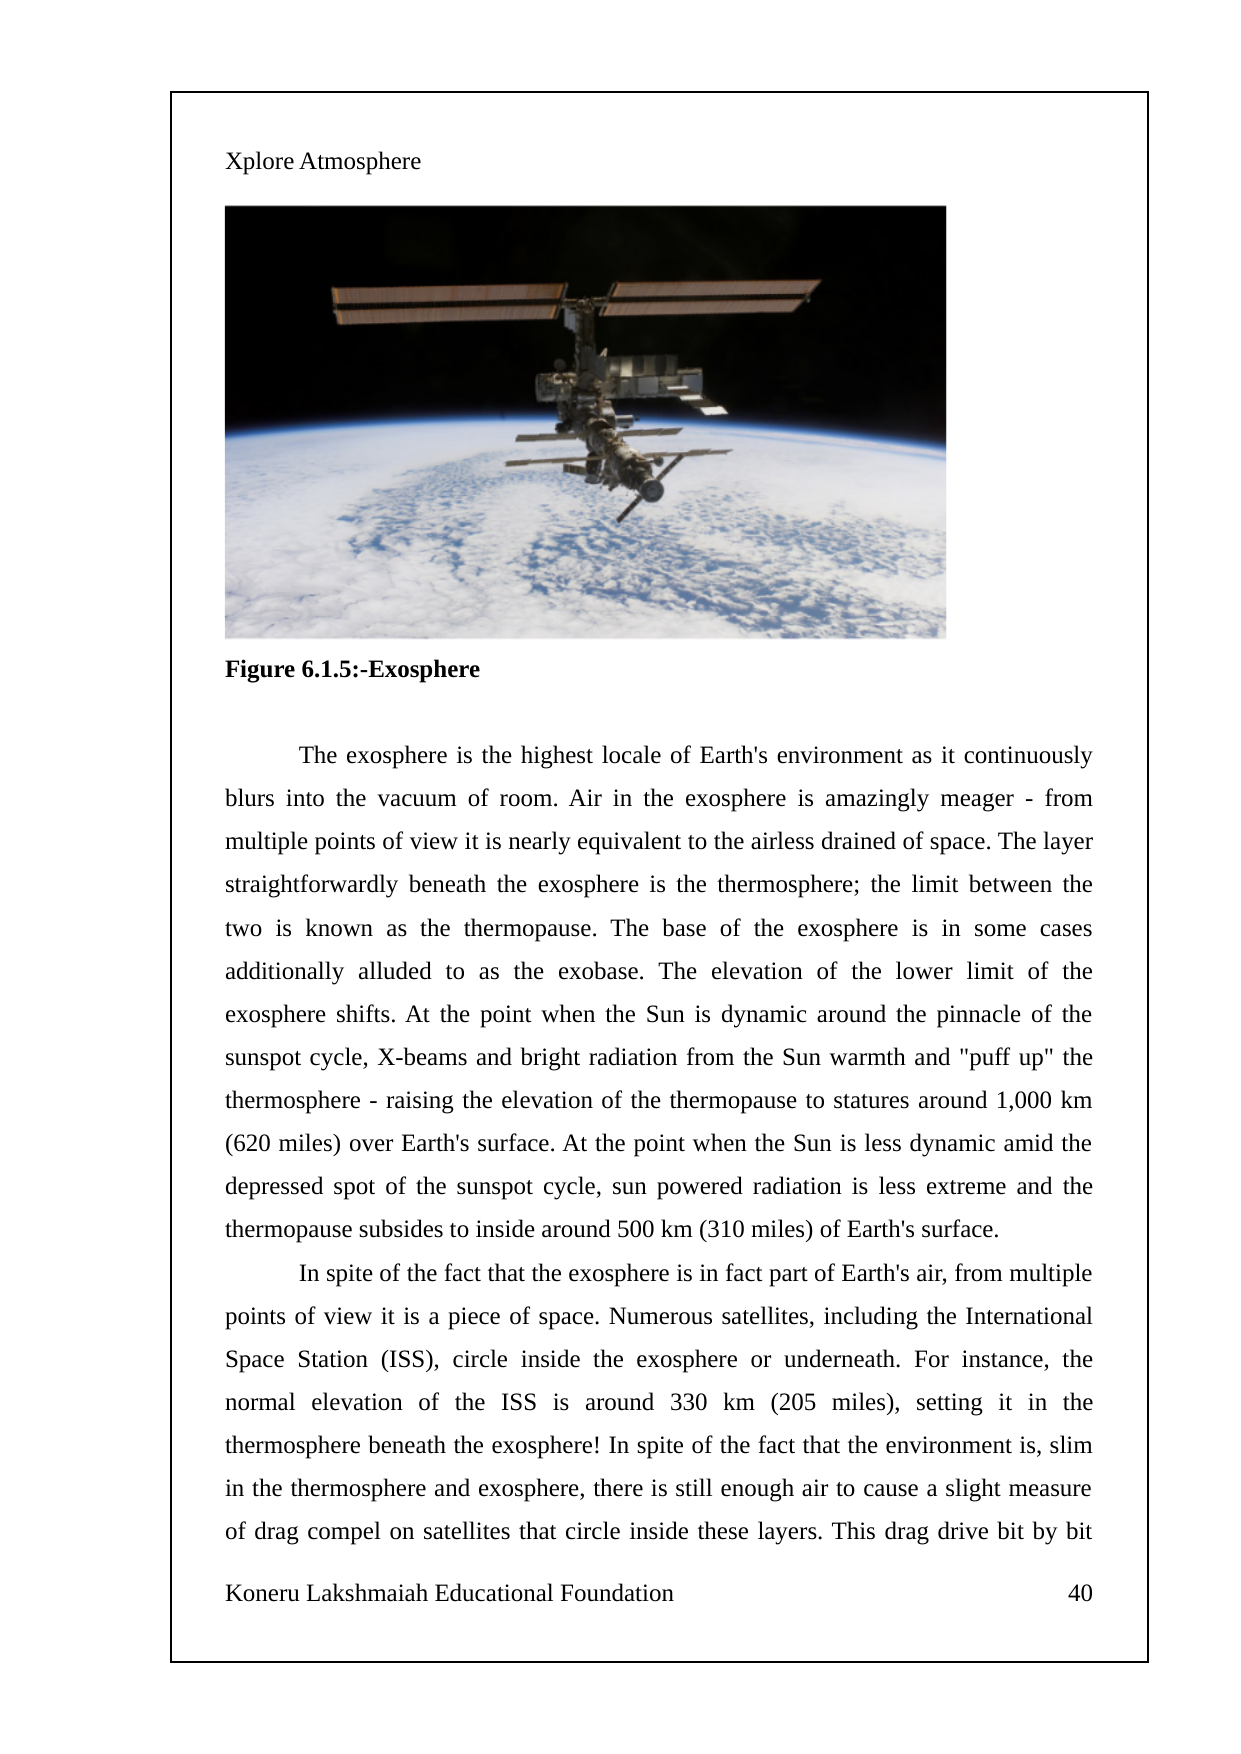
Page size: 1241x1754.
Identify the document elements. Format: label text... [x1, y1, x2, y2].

text In spite of the fact that the exosphere is in fact part of Earth's air, from multiple points of view it is a piece of space. Numerous satellites, including the International Space Station (ISS), circle inside the exosphere or underneath. For instance, the normal elevation of the ISS is around 330 km (205 miles), setting it in the thermosphere beneath the exosphere! In spite of the fact that the environment is, slim in the thermosphere and exosphere, there is still enough air to cause a slight measure of drag compel on satellites that circle inside these layers. This drag drive bit by bit [225, 1258, 1094, 1545]
text The exosphere is the highest locale of Earth's environment as it continuously blurs into the vacuum of room. Air in the exosphere is amazingly meager - from multiple points of view it is nearly equivalent to the airless drained of space. The layer straightforwardly beneath the exosphere is the thermosphere; the limit between the two is known as the thermopause. The base of the exosphere is in some cases additionally alluded to as the exobase. The elevation of the lower limit of the exosphere shifts. At the point when the Sun is dynamic around the pinnacle of the sunspot cycle, X-beams and bright radiation from the Sun warmth and "puff up" the thermosphere - raising the elevation of the thermopause to statures around 1,000 km (620 miles) over Earth's surface. At the point when the Sun is less dynamic amid the depressed spot of the sunspot cycle, sun powered radiation is less extreme and the thermopause subsides to inside around 500 km (310 miles) of Earth's surface. [225, 740, 1094, 1243]
text Figure 6.1.5:-Exosphere [225, 654, 1094, 683]
picture [224, 205, 949, 640]
